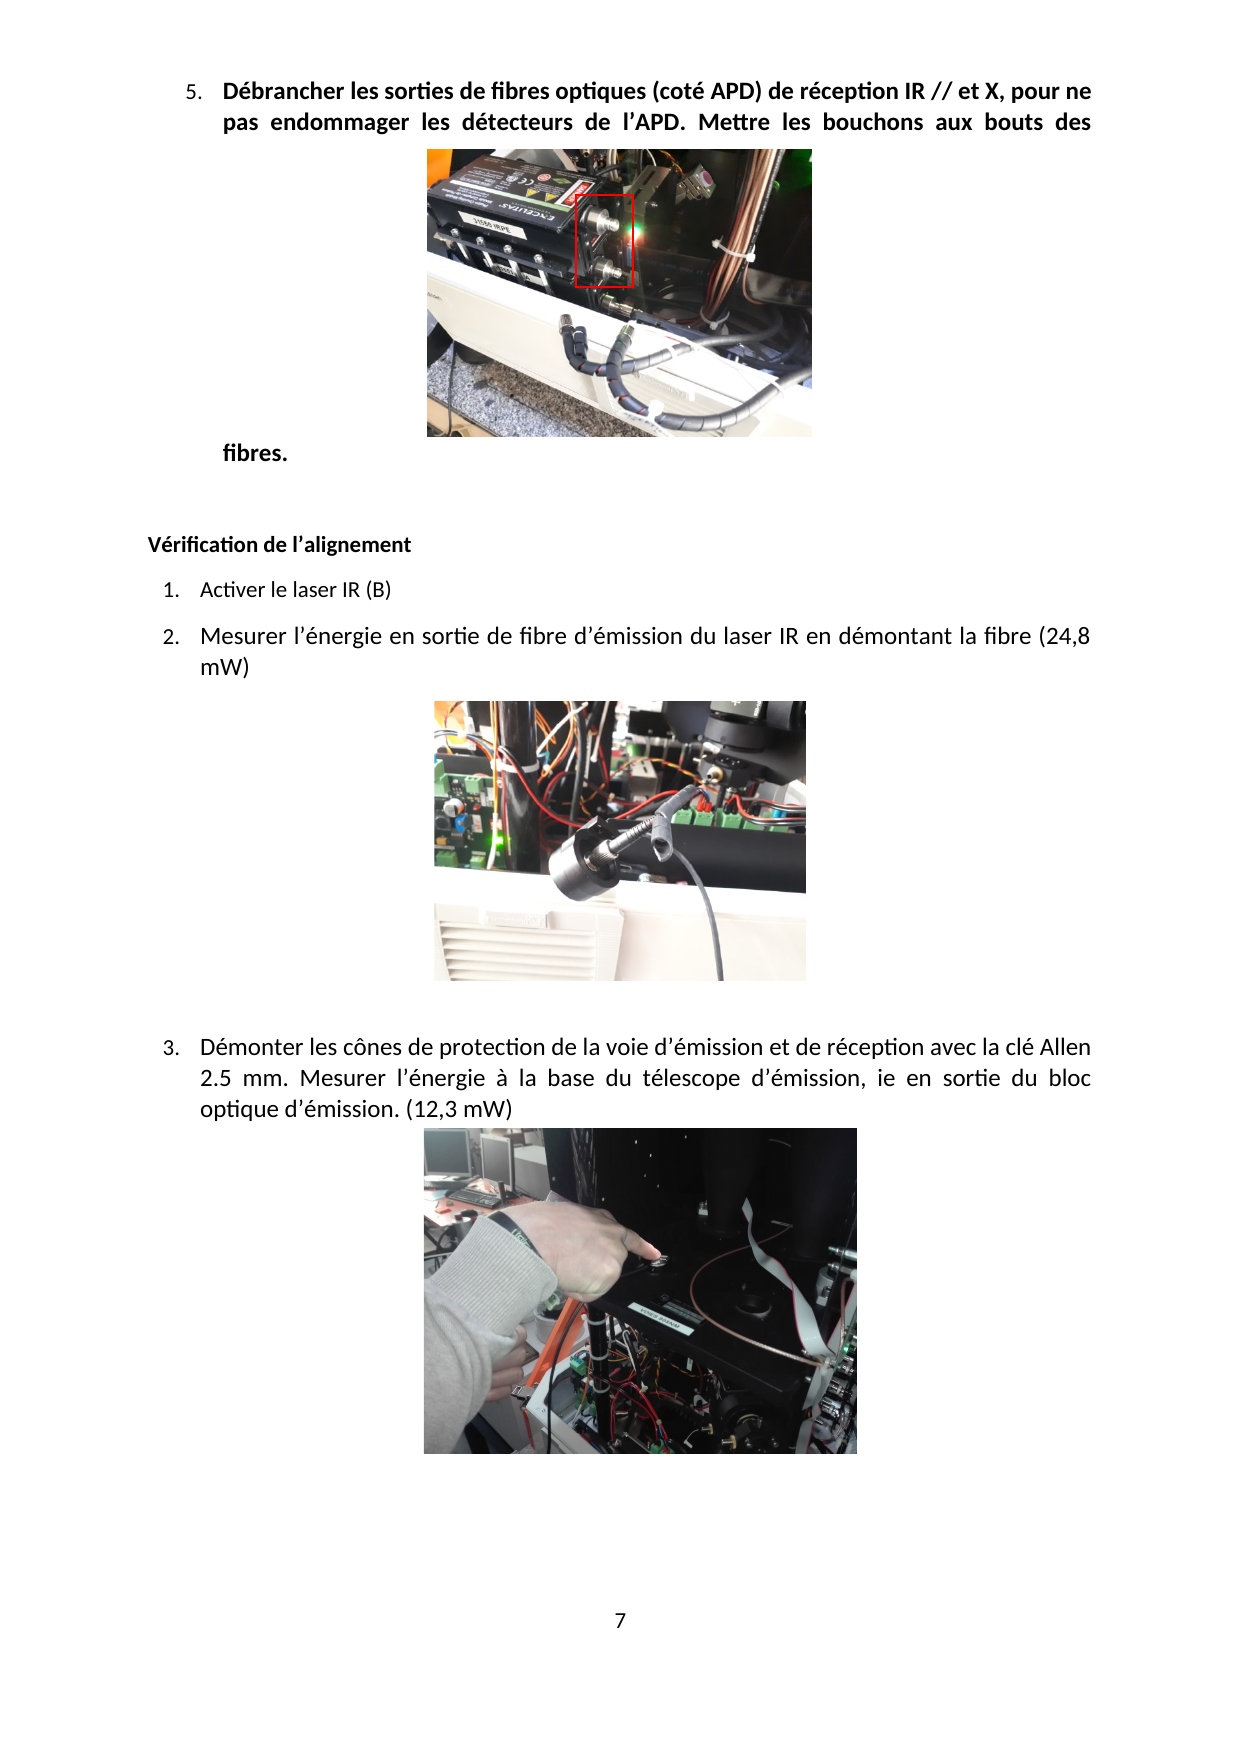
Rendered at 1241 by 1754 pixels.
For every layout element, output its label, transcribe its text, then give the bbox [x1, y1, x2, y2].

list Débrancher les sorties de fibres optiques (coté APD) de réception IR // et X, pour ne pas endommager les détecteurs de l’APD. Mettre les bouchons aux bouts des fibres. [185, 75, 1093, 468]
list Démonter les cônes de protection de la voie d’émission et de réception avec la clé Allen 2.5 mm. Mesurer l’énergie à la base du télescope d’émission, ie en sortie du bloc optique d’émission. (12,3 mW) [162, 1031, 1093, 1123]
list Activer le laser IR (B) [162, 575, 1093, 603]
list Mesurer l’énergie en sortie de fibre d’émission du laser IR en démontant la fibre (24,8 mW) [162, 620, 1093, 682]
text Vérification de l’alignement [148, 530, 1093, 558]
